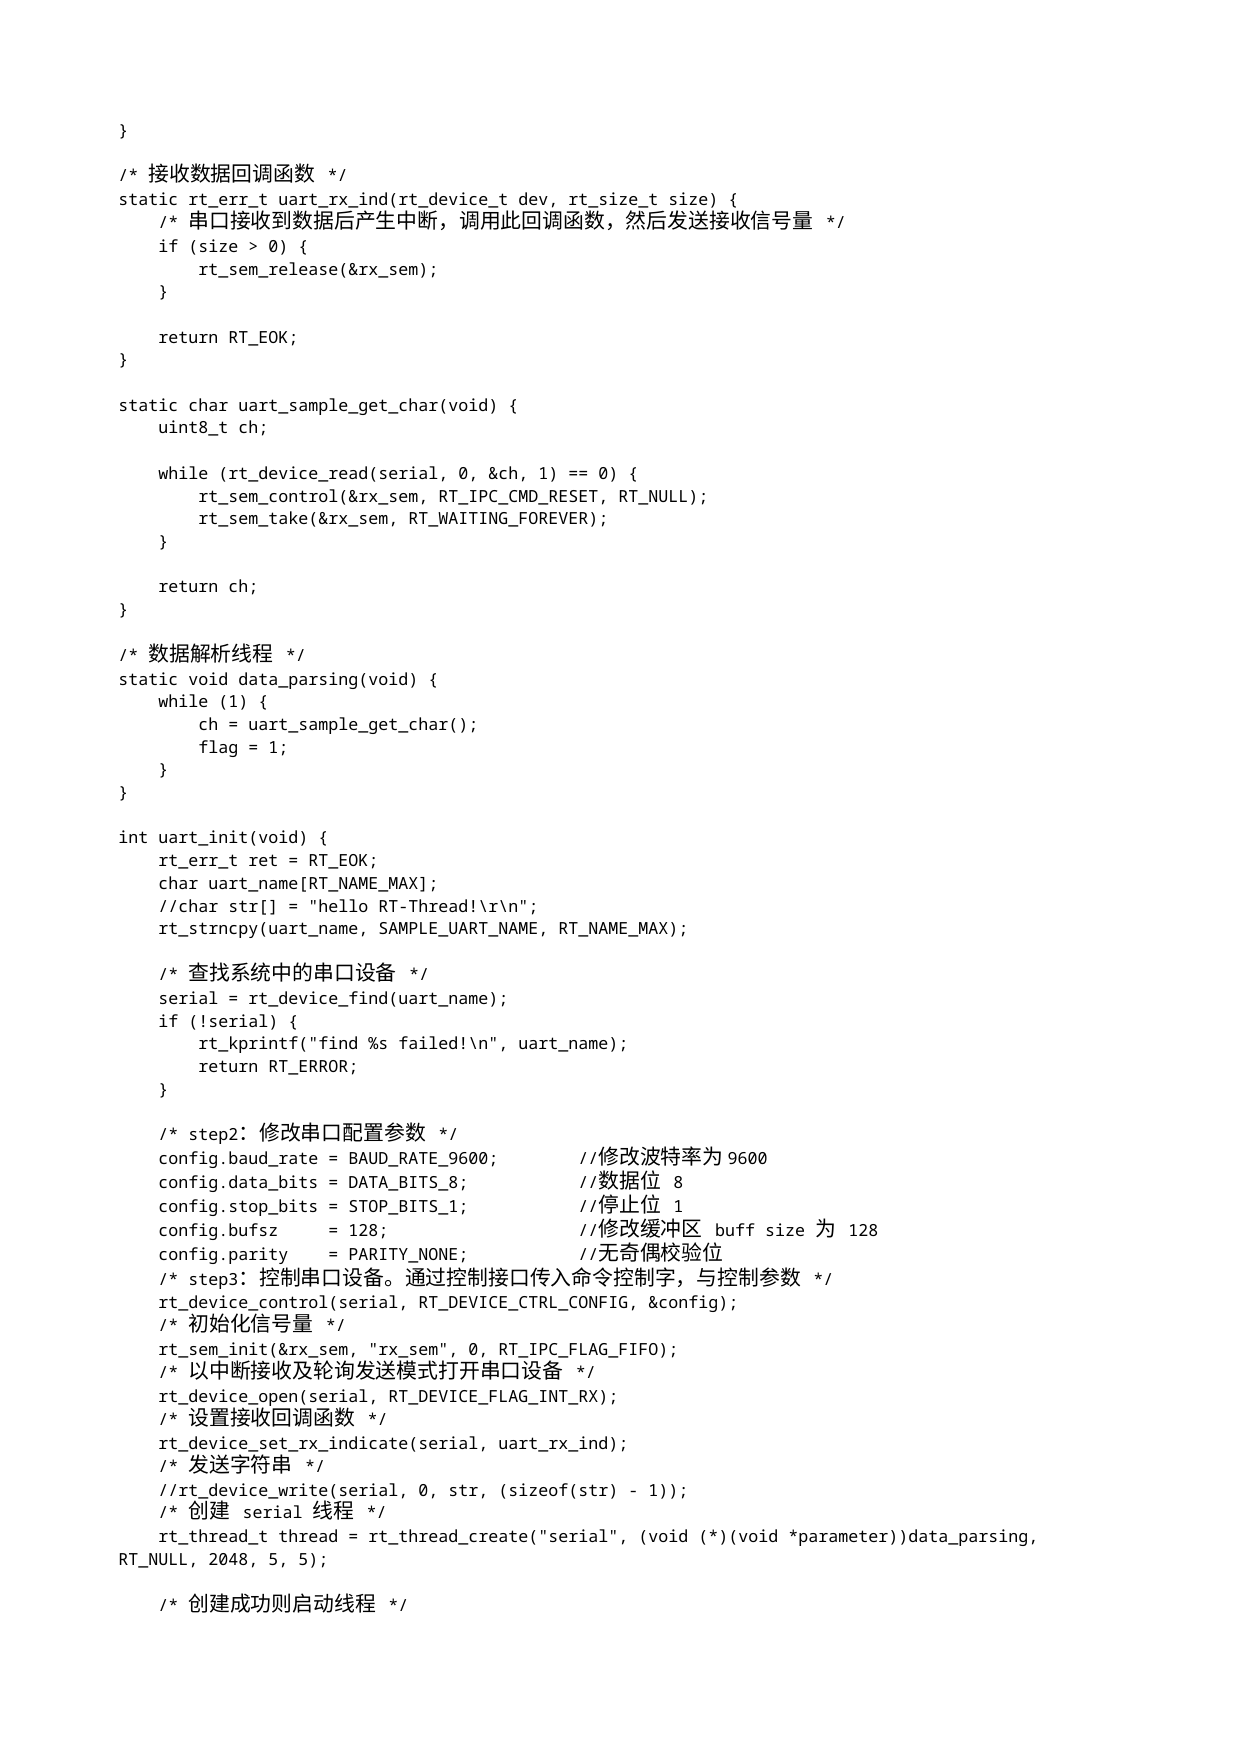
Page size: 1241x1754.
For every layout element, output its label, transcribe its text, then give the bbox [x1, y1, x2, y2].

text /* 初始化信号量 */ [118, 1314, 1122, 1338]
text /* 创建 serial 线程 */ [118, 1501, 1122, 1525]
text rt_sem_release(&rx_sem); [118, 257, 1122, 280]
text static char uart_sample_get_char(void) { [118, 393, 1122, 416]
text config.baud_rate = BAUD_RATE_9600; //修改波特率为9600 [118, 1147, 1122, 1171]
text rt_device_open(serial, RT_DEVICE_FLAG_INT_RX); [118, 1385, 1122, 1407]
text } [118, 348, 1122, 371]
text serial = rt_device_find(uart_name); [118, 986, 1122, 1009]
text rt_thread_t thread = rt_thread_create("serial", (void (*)(void *parameter))data_parsing, RT_NULL, 2048, 5, 5); [118, 1525, 1122, 1570]
text /* step3：控制串口设备。通过控制接口传入命令控制字，与控制参数 */ [118, 1267, 1122, 1291]
text rt_device_set_rx_indicate(serial, uart_rx_ind); [118, 1431, 1122, 1454]
text if (!serial) { [118, 1009, 1122, 1032]
text } [118, 529, 1122, 552]
text //char str[] = "hello RT-Thread!\r\n"; [118, 894, 1122, 917]
text /* 以中断接收及轮询发送模式打开串口设备 */ [118, 1361, 1122, 1385]
text ch = uart_sample_get_char(); [118, 713, 1122, 735]
text } [118, 781, 1122, 803]
text /* 创建成功则启动线程 */ [118, 1593, 1122, 1617]
text config.stop_bits = STOP_BITS_1; //停止位 1 [118, 1195, 1122, 1219]
text rt_strncpy(uart_name, SAMPLE_UART_NAME, RT_NAME_MAX); [118, 917, 1122, 940]
text rt_sem_control(&rx_sem, RT_IPC_CMD_RESET, RT_NULL); [118, 484, 1122, 507]
text if (size > 0) { [118, 234, 1122, 257]
text while (1) { [118, 690, 1122, 713]
text /* 设置接收回调函数 */ [118, 1407, 1122, 1431]
text //rt_device_write(serial, 0, str, (sizeof(str) - 1)); [118, 1478, 1122, 1501]
text /* 查找系统中的串口设备 */ [118, 962, 1122, 986]
text config.data_bits = DATA_BITS_8; //数据位 8 [118, 1171, 1122, 1195]
text uint8_t ch; [118, 416, 1122, 439]
text rt_sem_init(&rx_sem, "rx_sem", 0, RT_IPC_FLAG_FIFO); [118, 1338, 1122, 1361]
text rt_kprintf("find %s failed!\n", uart_name); [118, 1032, 1122, 1054]
text config.bufsz = 128; //修改缓冲区 buff size 为 128 [118, 1219, 1122, 1243]
text rt_device_control(serial, RT_DEVICE_CTRL_CONFIG, &config); [118, 1291, 1122, 1314]
text /* 发送字符串 */ [118, 1454, 1122, 1478]
text rt_sem_take(&rx_sem, RT_WAITING_FOREVER); [118, 507, 1122, 529]
text /* 串口接收到数据后产生中断，调用此回调函数，然后发送接收信号量 */ [118, 210, 1122, 234]
text } [118, 280, 1122, 302]
text /* 接收数据回调函数 */ [118, 163, 1122, 188]
text char uart_name[RT_NAME_MAX]; [118, 872, 1122, 894]
text flag = 1; [118, 735, 1122, 758]
text /* step2：修改串口配置参数 */ [118, 1123, 1122, 1147]
text static rt_err_t uart_rx_ind(rt_device_t dev, rt_size_t size) { [118, 188, 1122, 210]
text /* 数据解析线程 */ [118, 643, 1122, 667]
text while (rt_device_read(serial, 0, &ch, 1) == 0) { [118, 461, 1122, 484]
text rt_err_t ret = RT_EOK; [118, 849, 1122, 872]
text } [118, 598, 1122, 620]
text config.parity = PARITY_NONE; //无奇偶校验位 [118, 1243, 1122, 1267]
text return ch; [118, 575, 1122, 598]
text static void data_parsing(void) { [118, 667, 1122, 690]
text return RT_EOK; [118, 325, 1122, 348]
text return RT_ERROR; [118, 1054, 1122, 1077]
text int uart_init(void) { [118, 826, 1122, 849]
text } [118, 118, 1122, 141]
text } [118, 758, 1122, 781]
text } [118, 1077, 1122, 1100]
